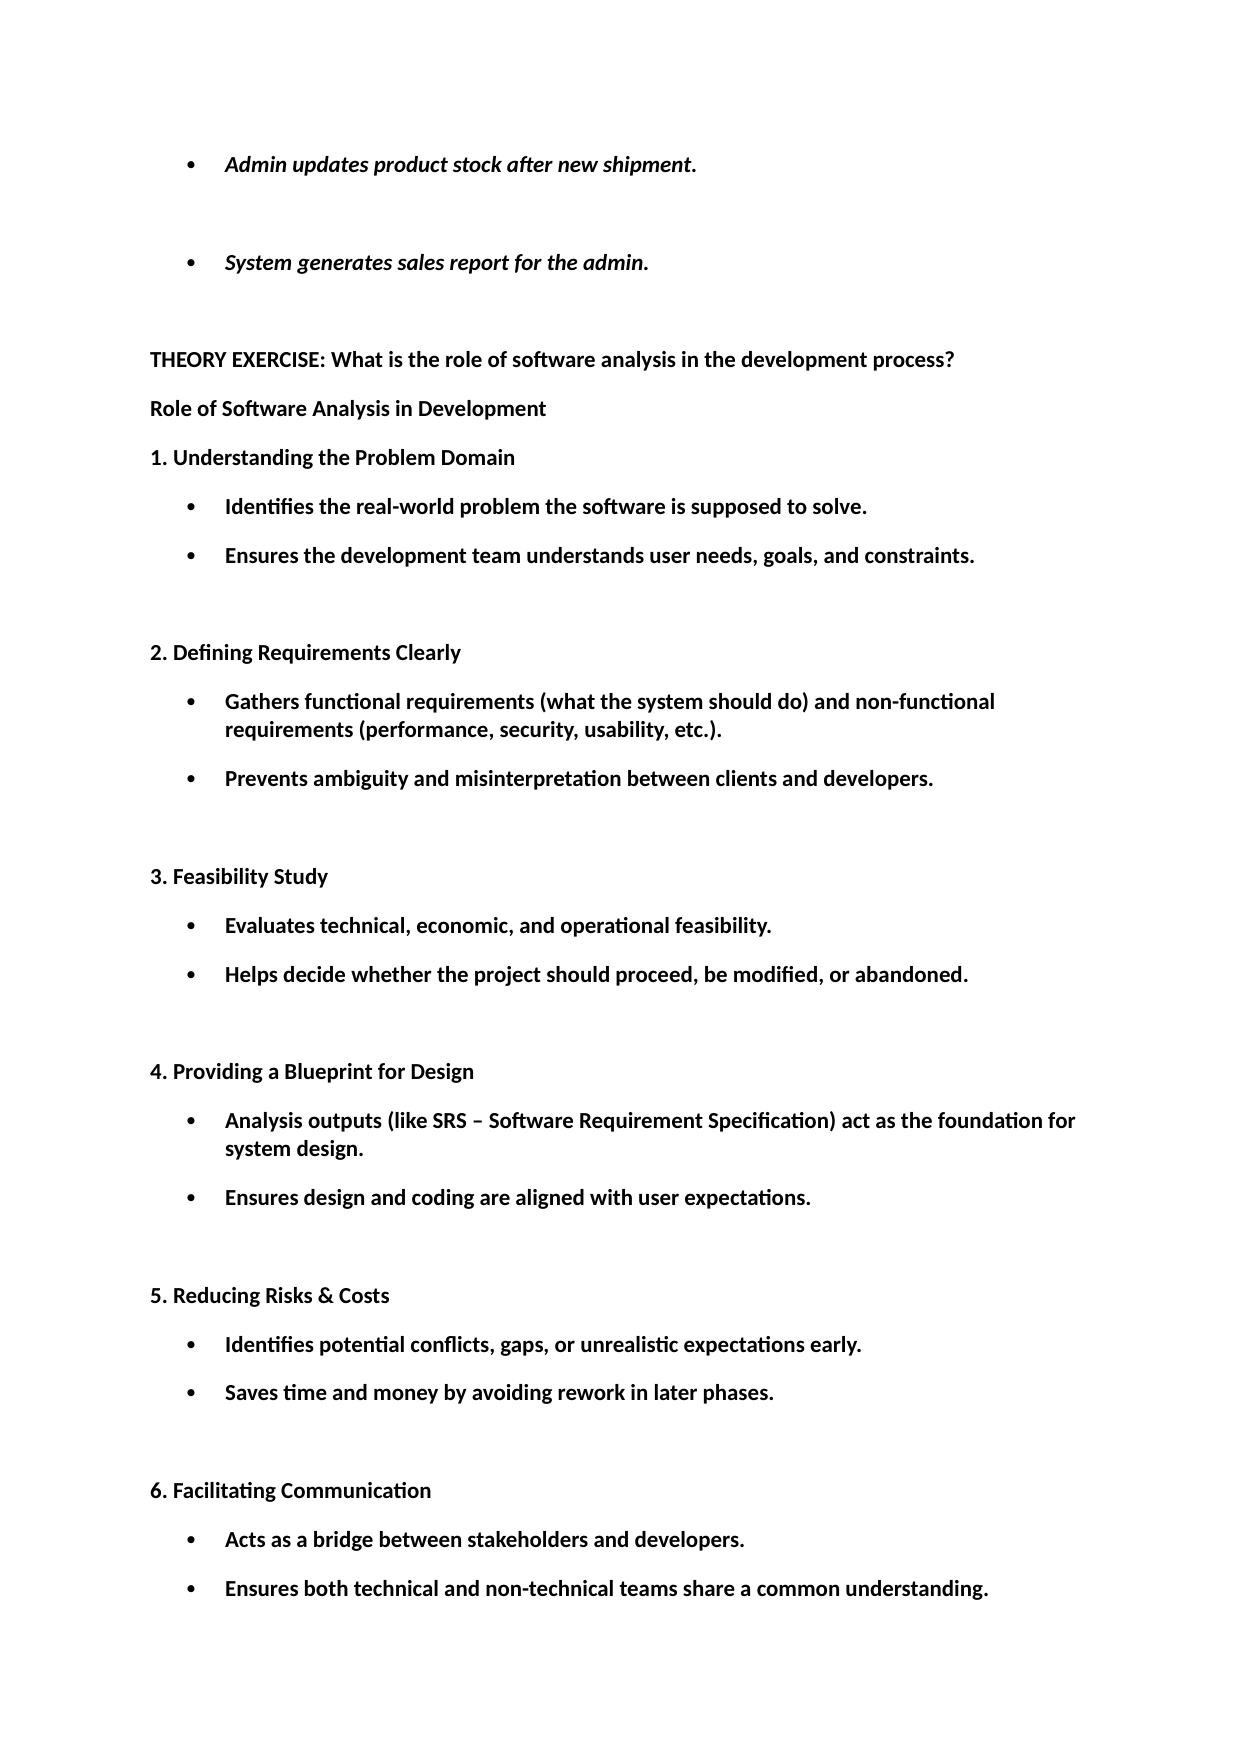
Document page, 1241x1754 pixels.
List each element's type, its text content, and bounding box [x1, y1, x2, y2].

list Identifies the real-world problem the software is supposed to solve. [187, 492, 1090, 520]
list Acts as a bridge between stakeholders and developers. [187, 1525, 1090, 1553]
list Evaluates technical, economic, and operational feasibility. [187, 911, 1090, 939]
list System generates sales report for the admin. [187, 248, 1090, 276]
text Role of Software Analysis in Development [150, 394, 1090, 422]
list Analysis outputs (like SRS – Software Requirement Specification) act as the foundation for system design. [187, 1106, 1090, 1162]
list Admin updates product stock after new shipment. [187, 150, 1090, 178]
text 1. Understanding the Problem Domain [150, 443, 1090, 471]
text THEORY EXERCISE: What is the role of software analysis in the development process? [150, 345, 1090, 373]
list Helps decide whether the project should proceed, be modified, or abandoned. [187, 960, 1090, 988]
list Saves time and money by avoiding rework in later phases. [187, 1378, 1090, 1407]
list Identifies potential conflicts, gaps, or unrealistic expectations early. [187, 1330, 1090, 1358]
text 6. Facilitating Communication [150, 1476, 1090, 1504]
list Gathers functional requirements (what the system should do) and non-functional requirements (performance, security, usability, etc.). [187, 687, 1090, 743]
text 3. Feasibility Study [150, 862, 1090, 890]
text 2. Defining Requirements Clearly [150, 638, 1090, 667]
list Ensures the development team understands user needs, goals, and constraints. [187, 541, 1090, 569]
list Ensures design and coding are aligned with user expectations. [187, 1183, 1090, 1211]
text 5. Reducing Risks & Costs [150, 1281, 1090, 1309]
list Prevents ambiguity and misinterpretation between clients and developers. [187, 764, 1090, 792]
list Ensures both technical and non-technical teams share a common understanding. [187, 1574, 1090, 1602]
text 4. Providing a Blueprint for Design [150, 1057, 1090, 1085]
